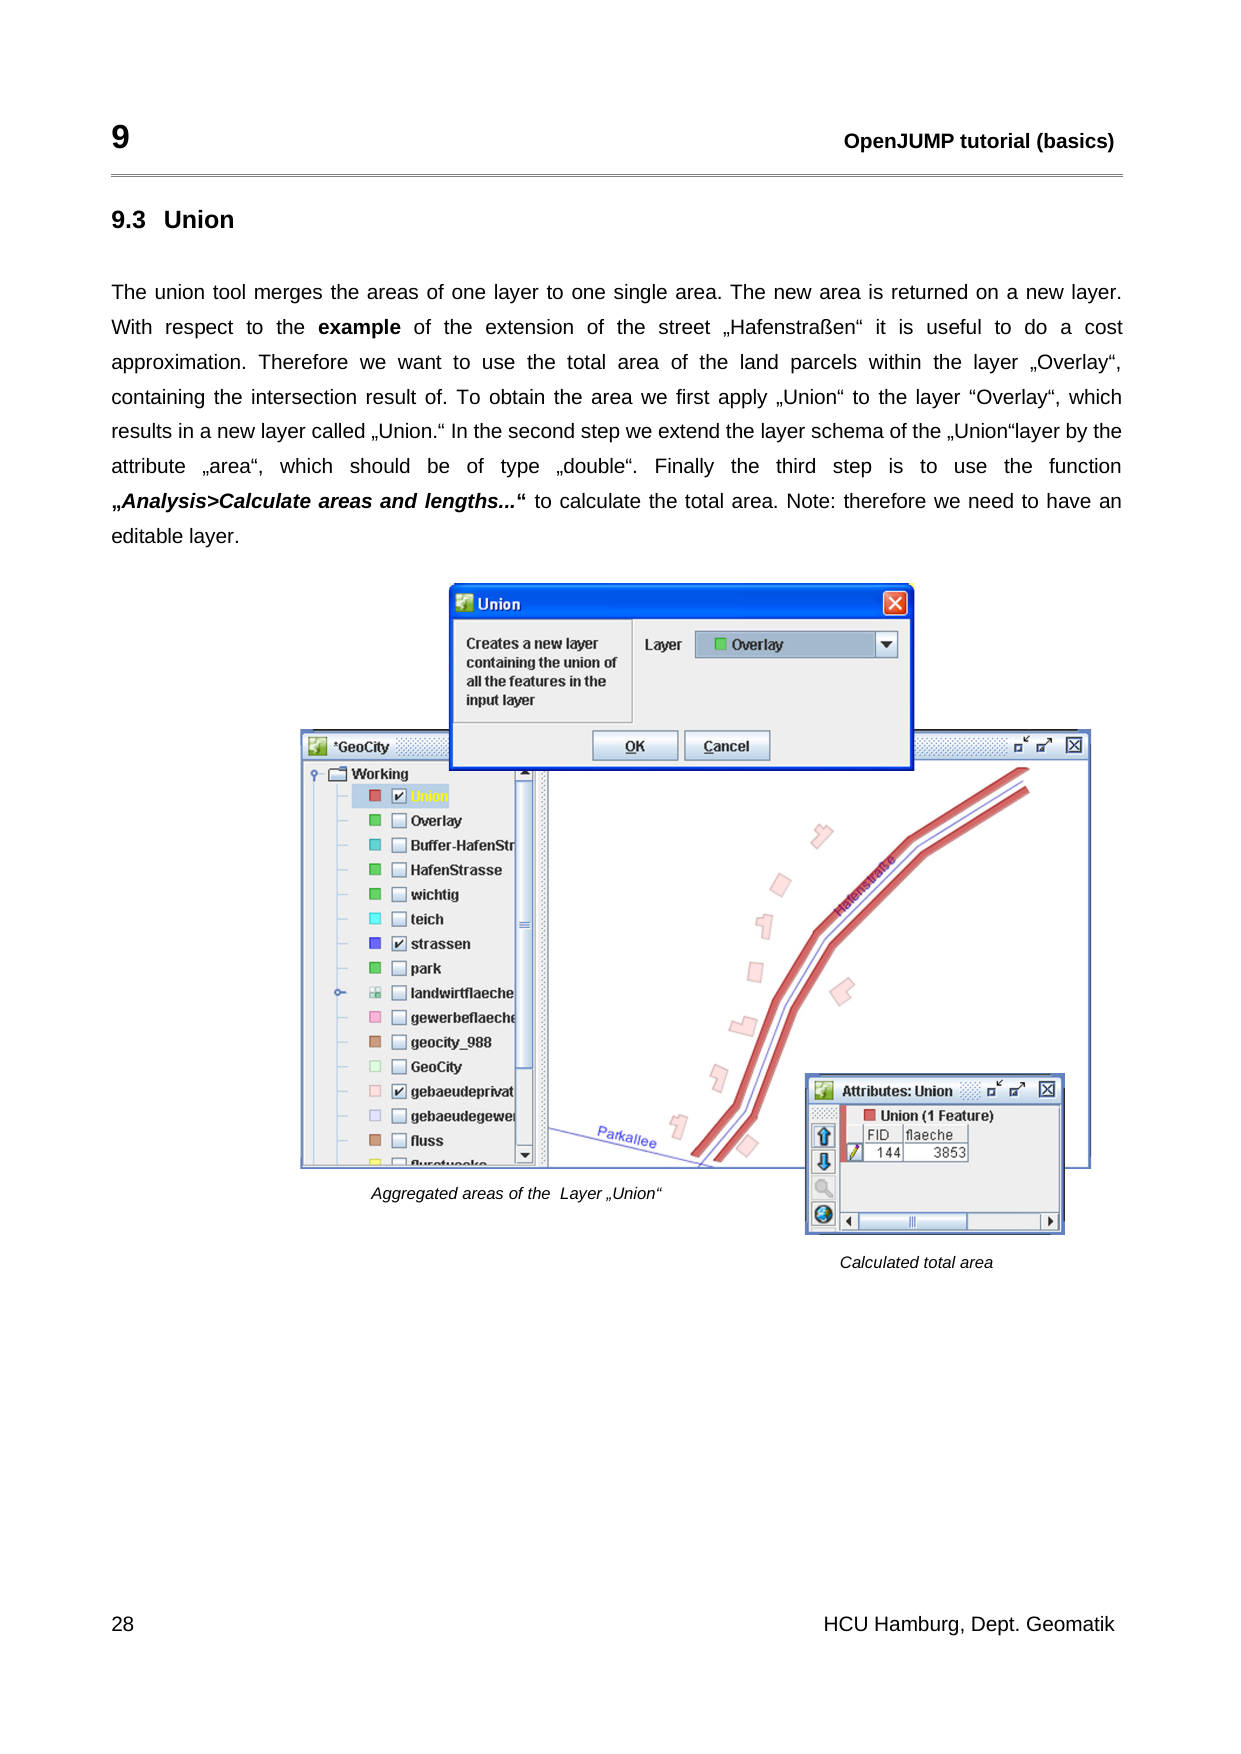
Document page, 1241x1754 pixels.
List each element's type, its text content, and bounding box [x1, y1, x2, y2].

subtitle Union [111, 206, 1123, 234]
picture [300, 583, 1092, 1235]
text Aggregated areas of the Layer „Union“ [111, 733, 804, 1203]
text The union tool merges the areas of one layer to one single area. The new area is returned on a new layer. With respect to the example of the extension of the street „Hafenstraßen“ it is useful to do a cost approximation. Therefore we want to use the total area of the land parcels within the layer „Overlay“, containing the intersection result of. To obtain the area we first apply „Union“ to the layer “Overlay“, which results in a new layer called „Union.“ In the second step we extend the layer schema of the „Union“layer by the attribute „area“, which should be of type „double“. Finally the third step is to use the function „Analysis>Calculate areas and lengths...“ to calculate the total area. Note: therefore we need to have an editable layer. [111, 281, 1123, 548]
text Calculated total area [111, 1250, 1123, 1273]
text [1065, 733, 1123, 1203]
